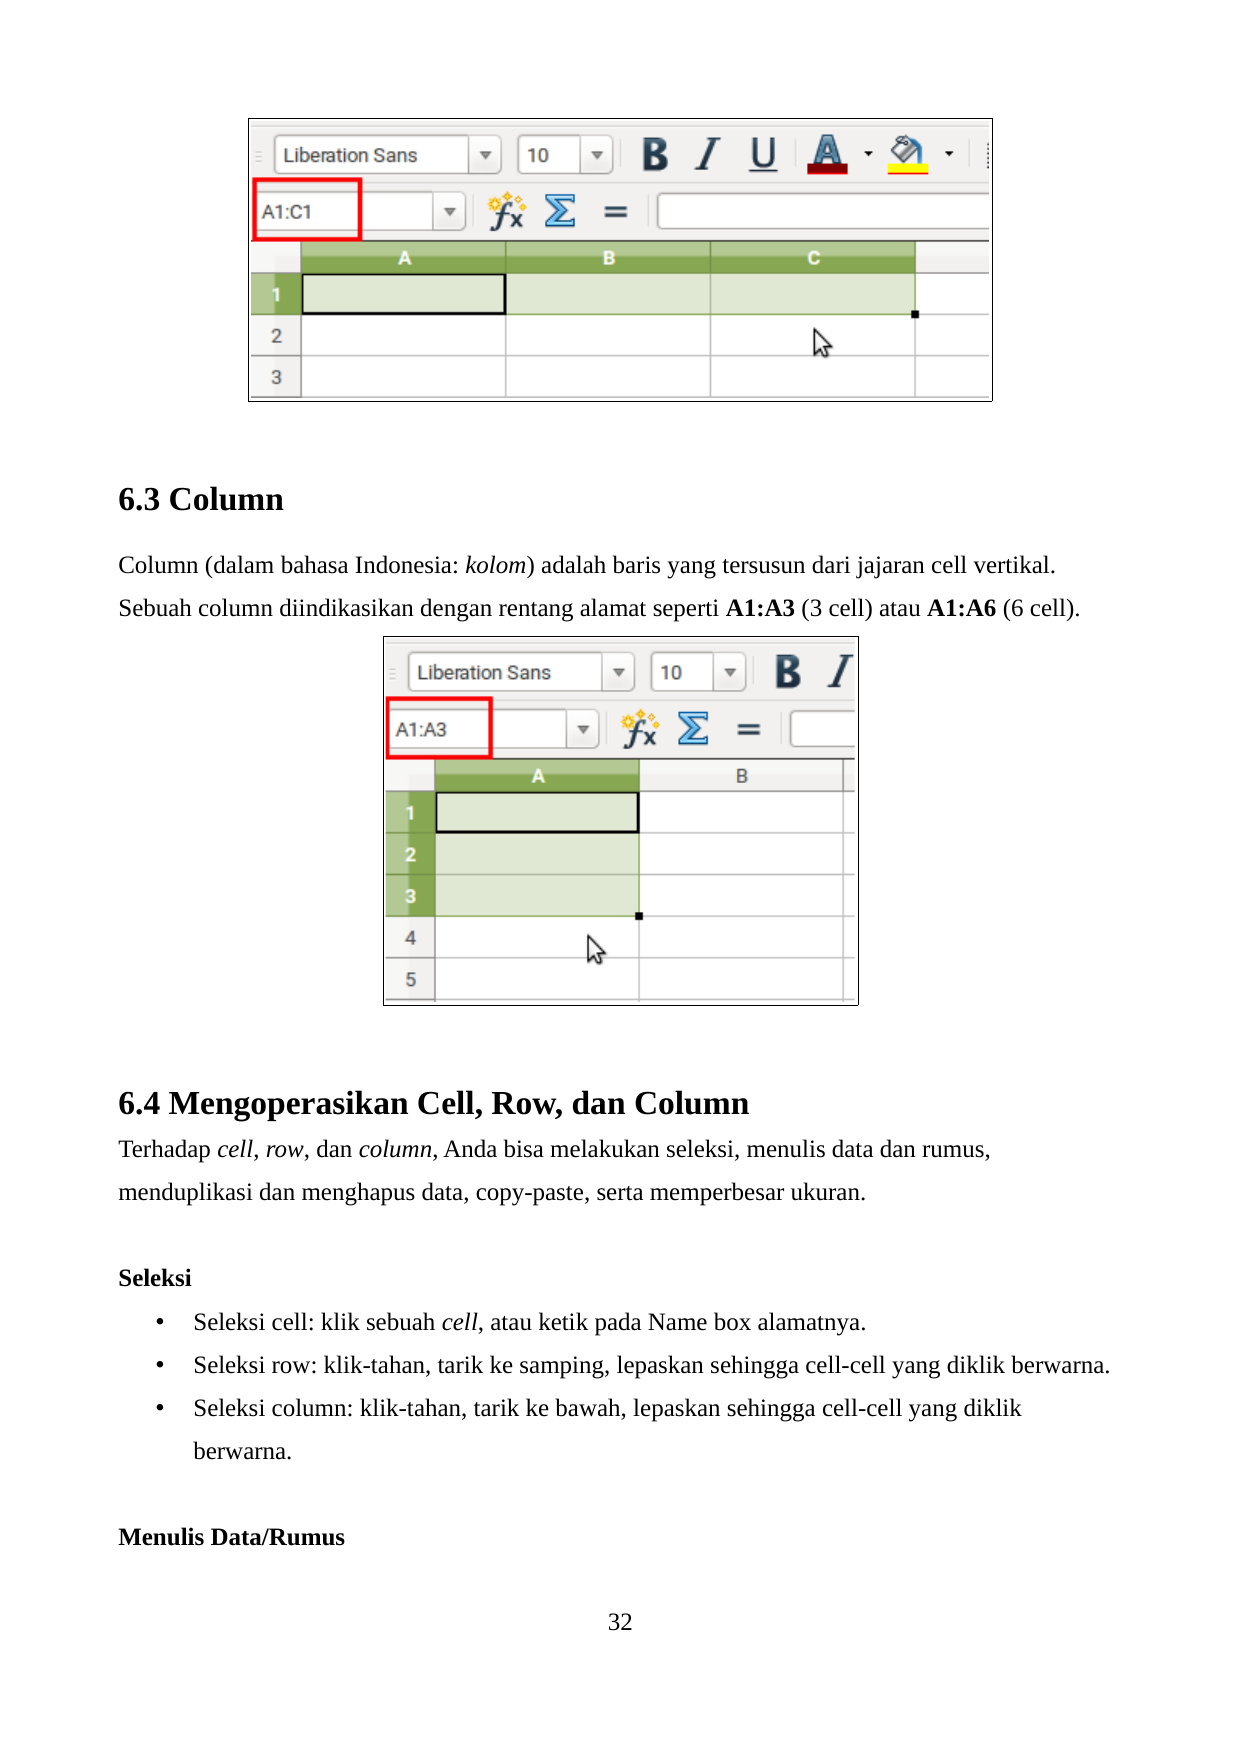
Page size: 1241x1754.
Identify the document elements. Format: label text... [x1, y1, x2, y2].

list Seleksi cell: klik sebuah cell, atau ketik pada Name box alamatnya. [156, 1307, 1122, 1335]
picture [251, 121, 989, 398]
picture [385, 638, 855, 1002]
list Seleksi column: klik-tahan, tarik ke bawah, lepaskan sehingga cell-cell yang diklik berwarna. [156, 1393, 1122, 1465]
subtitle 6.3 Column [118, 479, 1122, 518]
text Menulis Data/Rumus [118, 1522, 1122, 1551]
text Seleksi [118, 1263, 1122, 1292]
list Seleksi row: klik-tahan, tarik ke samping, lepaskan sehingga cell-cell yang diklik berwarna. [156, 1350, 1122, 1378]
text Column (dalam bahasa Indonesia: kolom) adalah baris yang tersusun dari jajaran cell vertikal. Sebuah column diindikasikan dengan rentang alamat seperti A1:A3 (3 cell) atau A1:A6 (6 cell). [118, 550, 1122, 622]
subtitle 6.4 Mengoperasikan Cell, Row, dan Column [118, 1083, 1122, 1122]
text Terhadap cell, row, dan column, Anda bisa melakukan seleksi, menulis data dan rumus, menduplikasi dan menghapus data, copy-paste, serta memperbesar ukuran. [118, 1134, 1122, 1206]
